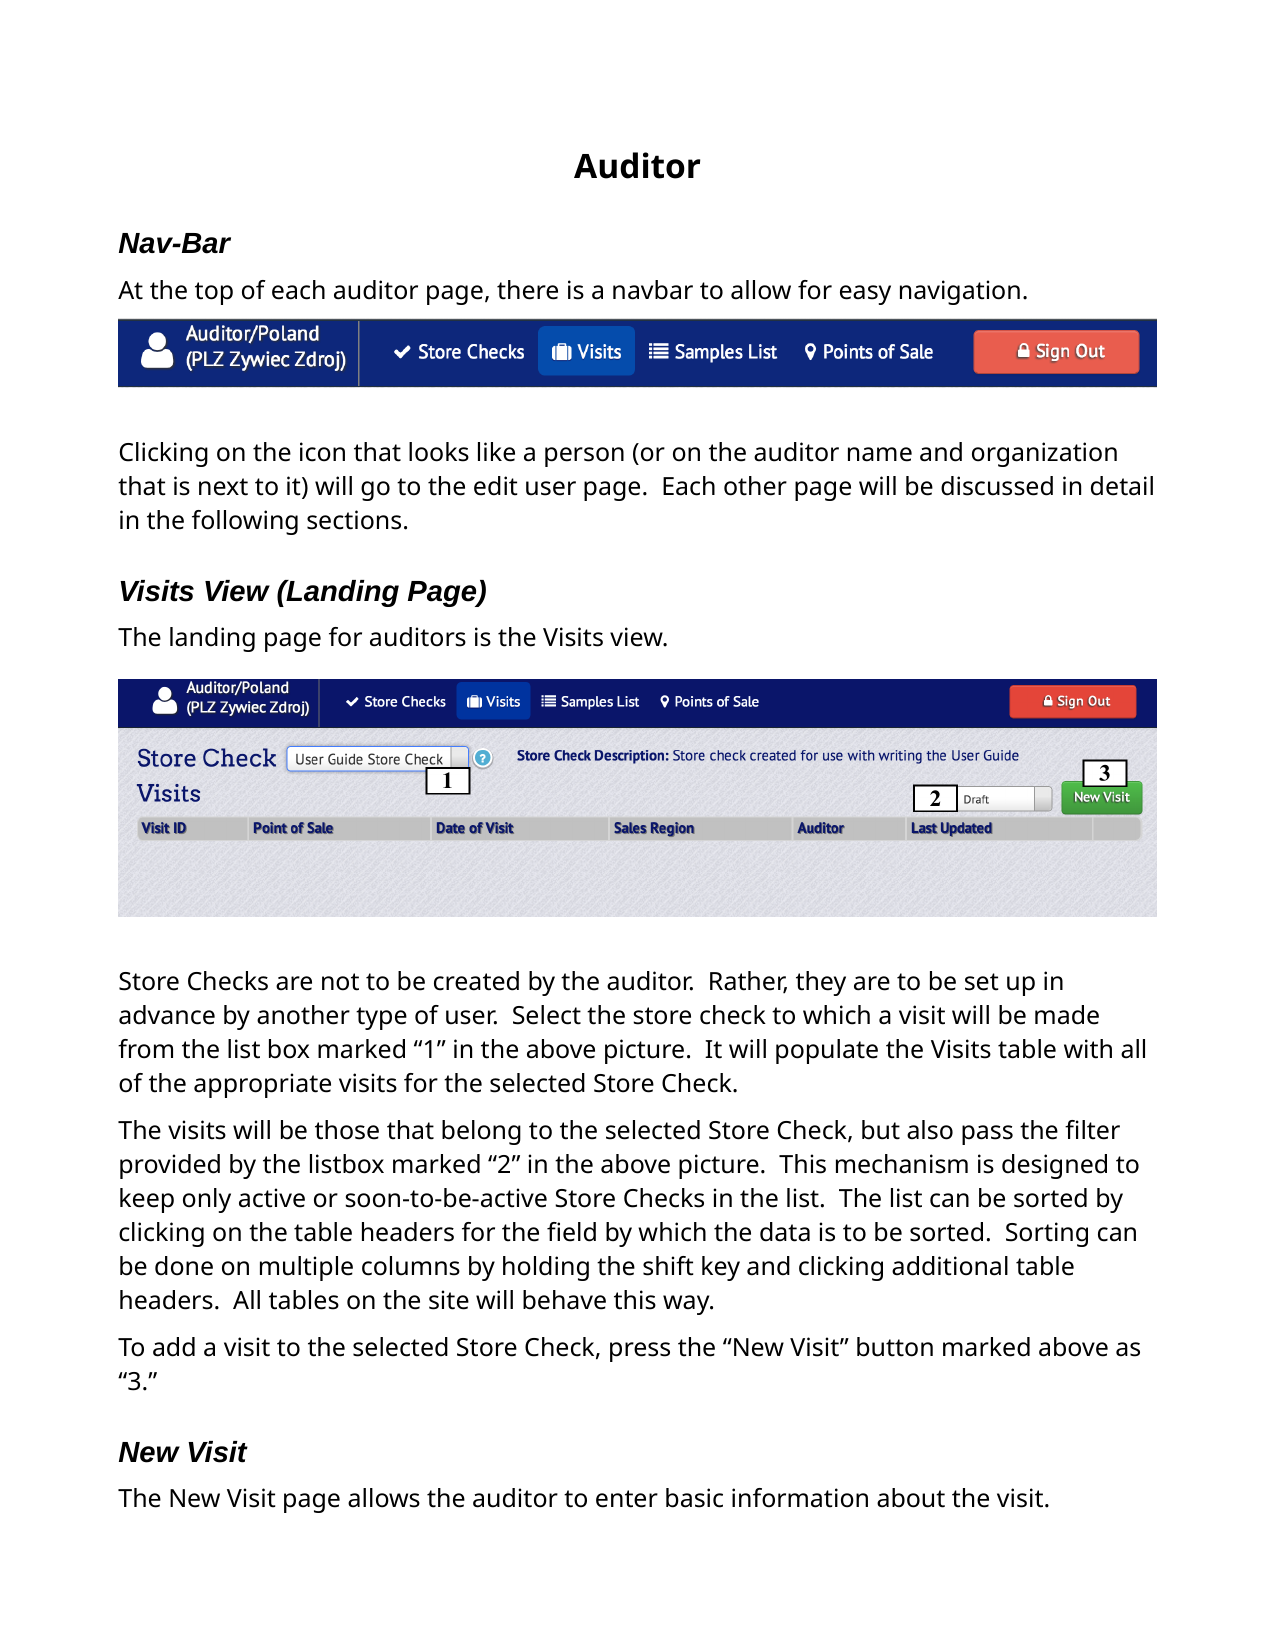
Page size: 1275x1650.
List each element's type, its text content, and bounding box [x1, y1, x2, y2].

text The landing page for auditors is the Visits view. [118, 620, 1157, 654]
subtitle Nav-Bar [118, 226, 1157, 260]
picture [118, 318, 1157, 388]
text Clicking on the icon that looks like a person (or on the auditor name and organization that is next to it) will go to the edit user page. Each other page will be discussed in detail in the following sections. [118, 434, 1157, 537]
text The New Visit page allows the auditor to enter basic information about the visit. [118, 1481, 1157, 1515]
subtitle Visits View (Landing Page) [118, 574, 1157, 608]
text The visits will be those that belong to the selected Store Check, but also pass the filter provided by the listbox marked “2” in the above picture. This mechanism is designed to keep only active or soon-to-be-active Store Checks in the list. The list can be sorted by clicking on the table headers for the field by which the data is to be sorted. Sorting can be done on multiple columns by holding the shift key and clicking additional table headers. All tables on the site will behave this way. [118, 1112, 1157, 1317]
subtitle New Visit [118, 1435, 1157, 1468]
subtitle Auditor [118, 143, 1157, 189]
picture [118, 679, 1157, 917]
text At the top of each auditor page, there is a navbar to allow for easy navigation. [118, 272, 1157, 306]
text Store Checks are not to be created by the auditor. Rather, they are to be set up in advance by another type of user. Select the store check to which a visit will be made from the list box marked “1” in the above picture. It will populate the Visits table with all of the appropriate visits for the selected Store Check. [118, 964, 1157, 1100]
text To add a visit to the selected Store Check, press the “New Visit” button marked above as “3.” [118, 1329, 1157, 1397]
